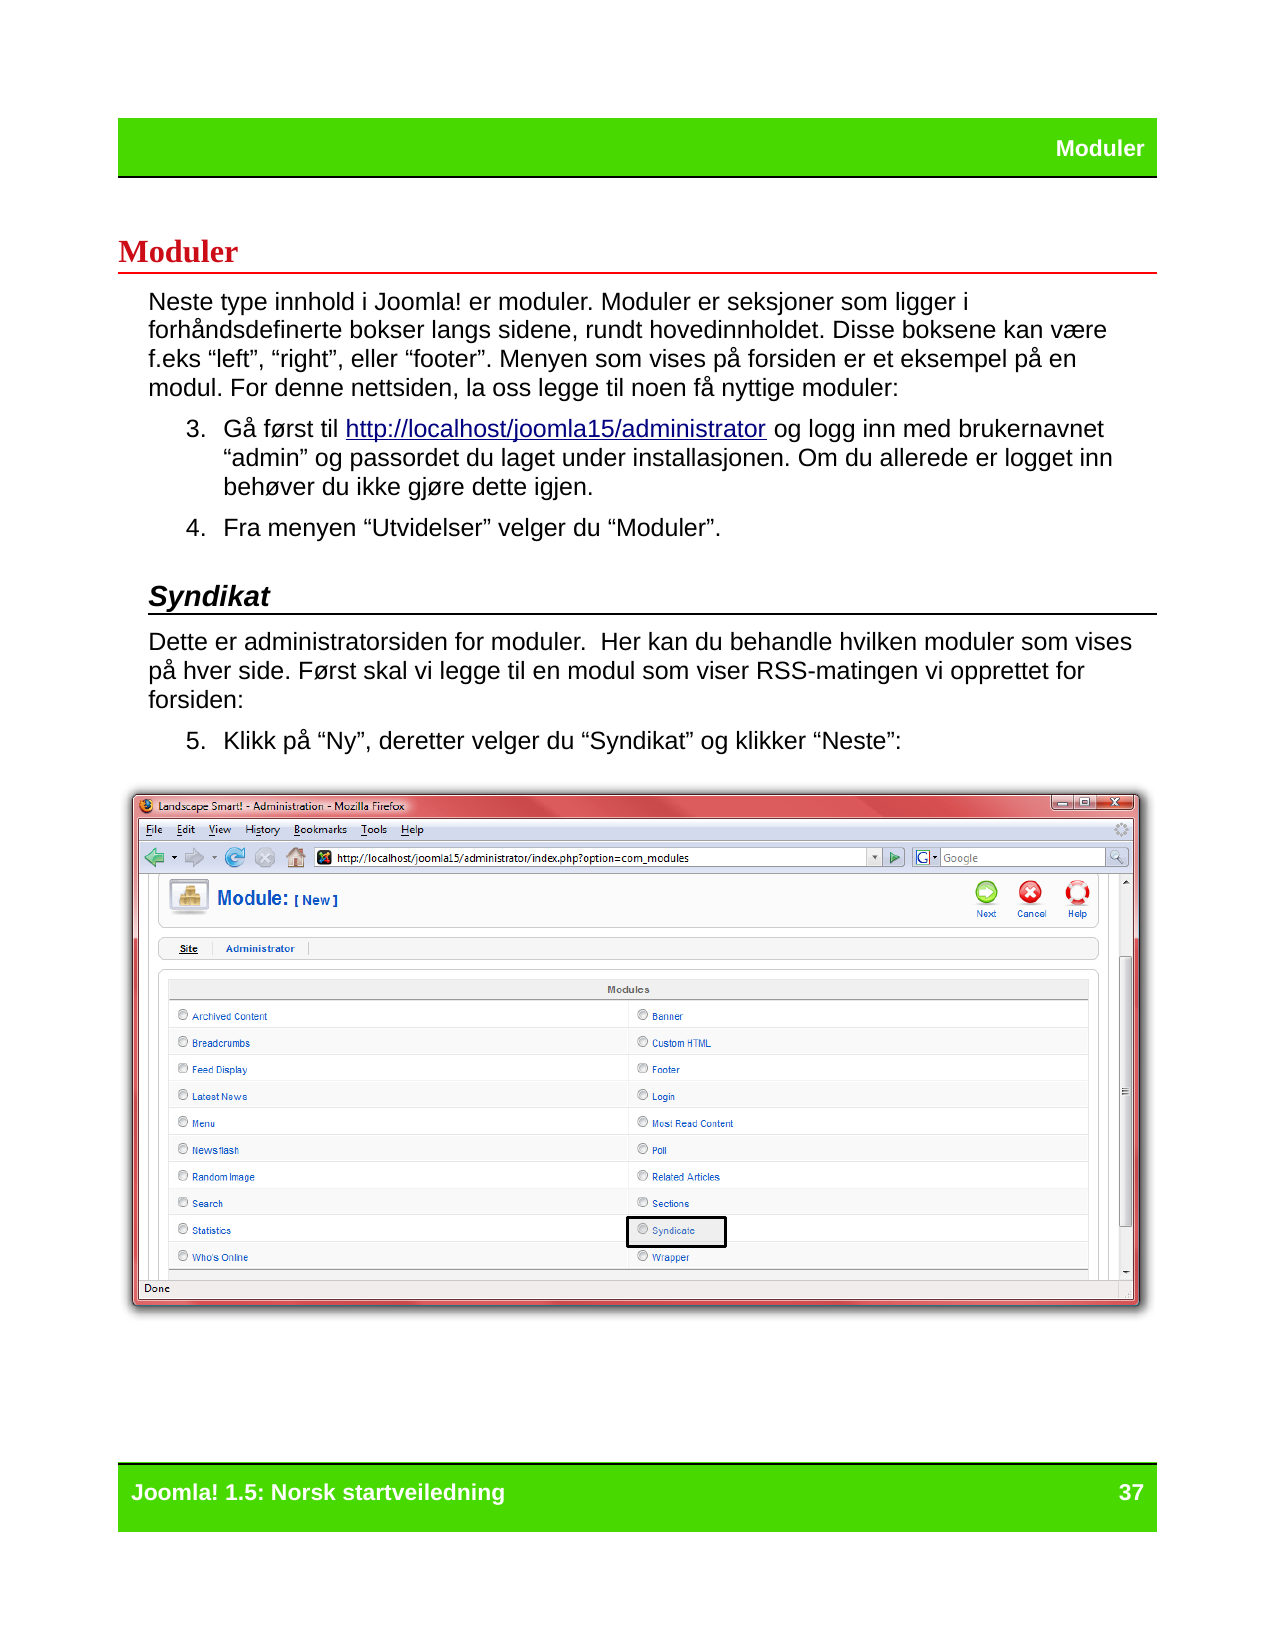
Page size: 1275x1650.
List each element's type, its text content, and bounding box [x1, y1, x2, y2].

list Fra menyen “Utvidelser” velger du “Moduler”. [186, 513, 1157, 542]
subtitle Syndikat [148, 579, 1157, 613]
list Klikk på “Ny”, deretter velger du “Syndikat” og klikker “Neste”: [186, 726, 1157, 755]
subtitle Moduler [118, 233, 1157, 272]
picture [119, 781, 1156, 1322]
text Dette er administratorsiden for moduler. Her kan du behandle hvilken moduler som vises på hver side. Først skal vi legge til en modul som viser RSS-matingen vi opprettet for forsiden: [148, 627, 1157, 713]
text Neste type innhold i Joomla! er moduler. Moduler er seksjoner som ligger i forhåndsdefinerte bokser langs sidene, rundt hovedinnholdet. Disse boksene kan være f.eks “left”, “right”, eller “footer”. Menyen som vises på forsiden er et eksempel på en modul. For denne nettsiden, la oss legge til noen få nyttige moduler: [148, 287, 1157, 402]
list Gå først til http://localhost/joomla15/administrator og logg inn med brukernavnet “admin” og passordet du laget under installasjonen. Om du allerede er logget inn behøver du ikke gjøre dette igjen. [186, 414, 1157, 500]
